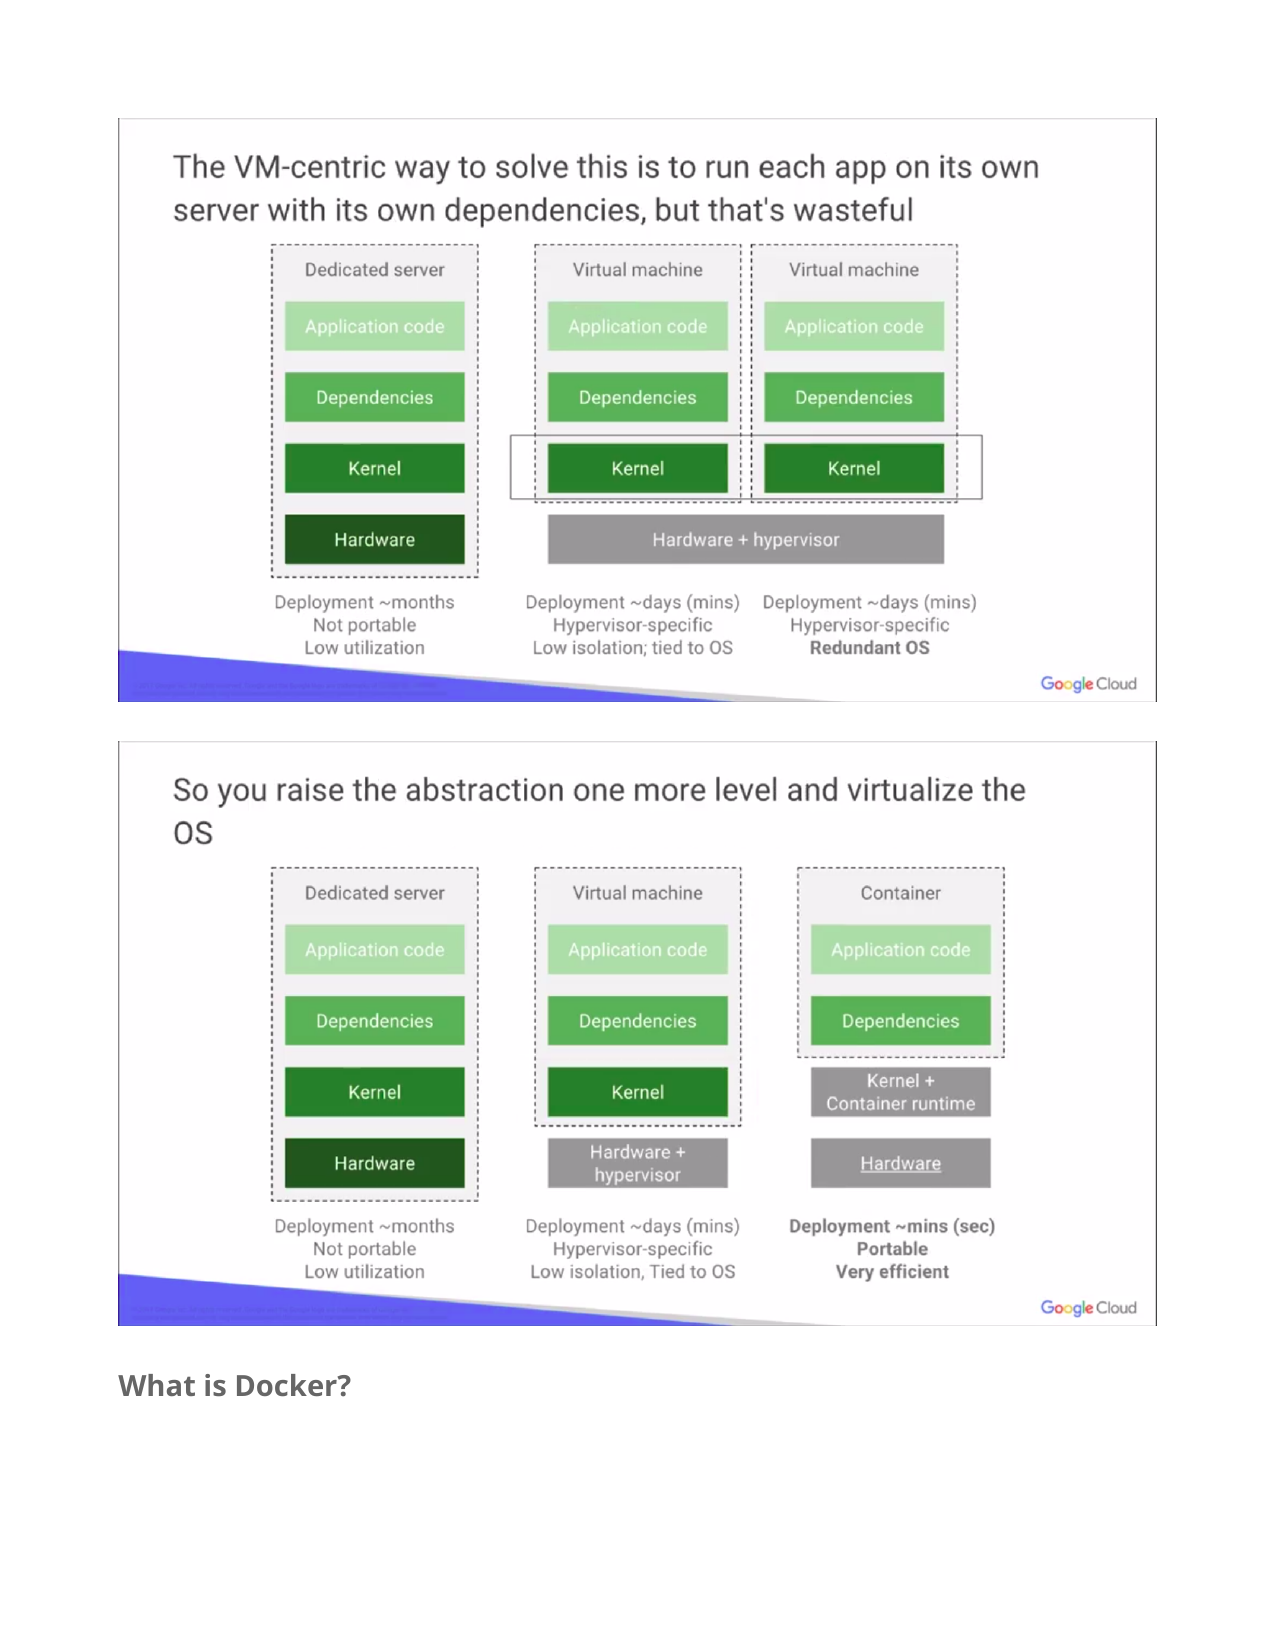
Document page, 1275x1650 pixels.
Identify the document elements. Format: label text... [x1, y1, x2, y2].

text What is Docker? [118, 1365, 1157, 1405]
picture [118, 741, 1157, 1326]
picture [118, 118, 1157, 702]
